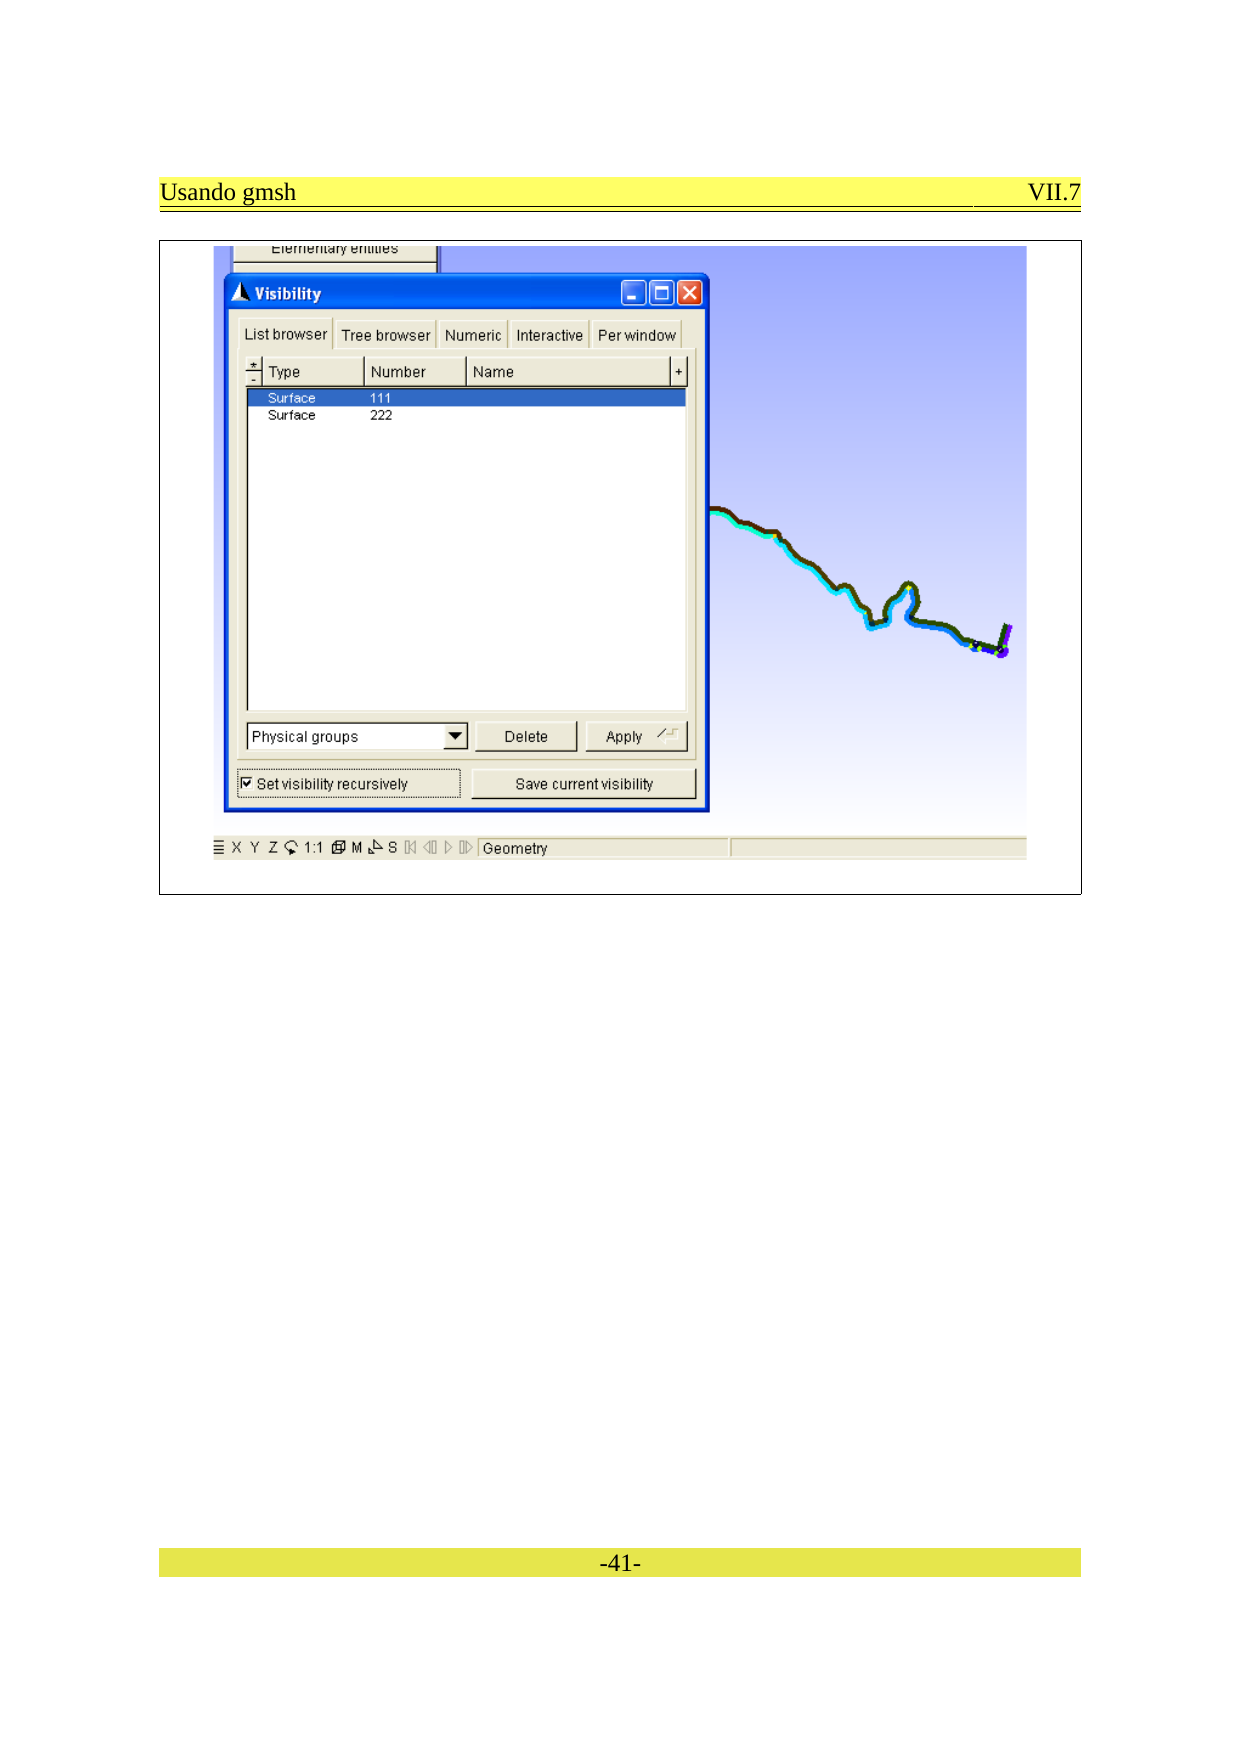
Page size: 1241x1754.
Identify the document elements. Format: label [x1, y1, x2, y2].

picture [213, 246, 1027, 860]
table_header [160, 241, 1081, 894]
